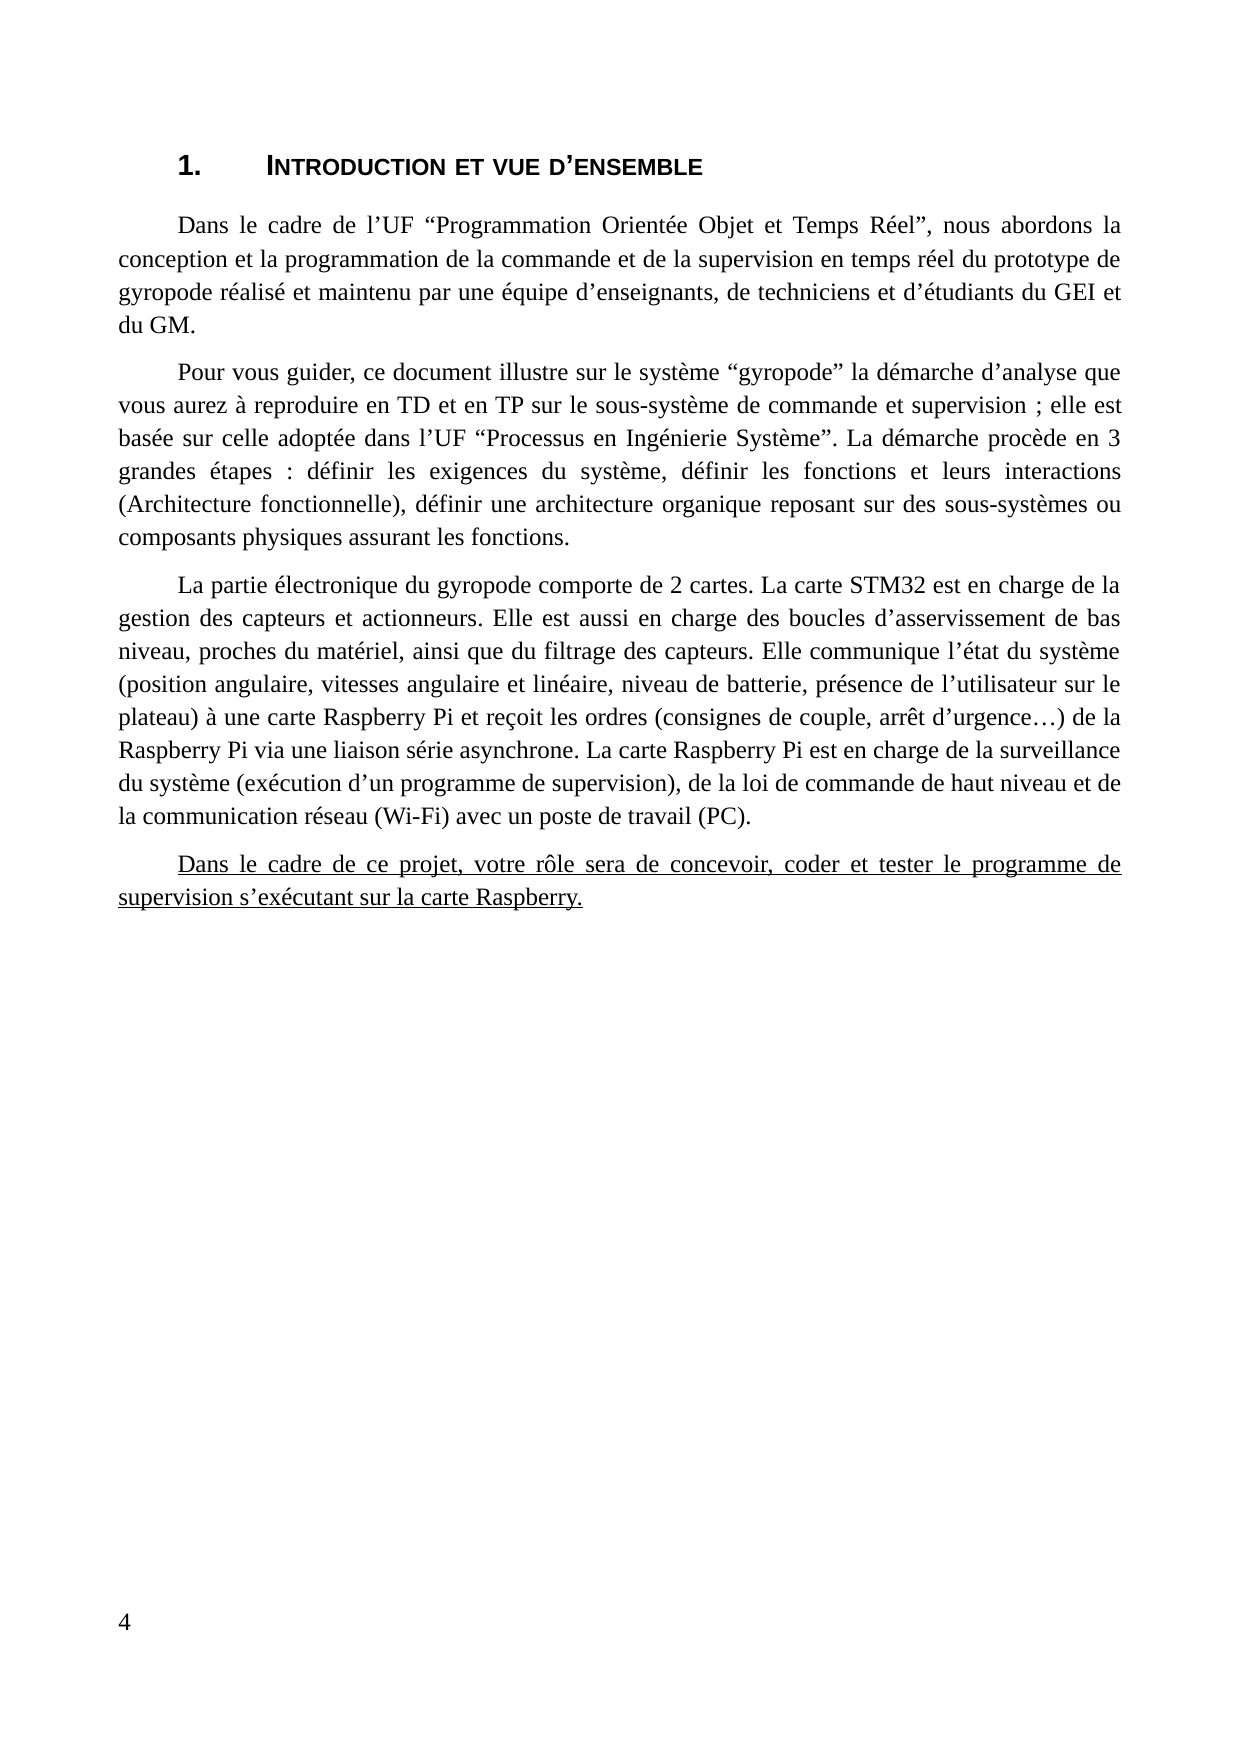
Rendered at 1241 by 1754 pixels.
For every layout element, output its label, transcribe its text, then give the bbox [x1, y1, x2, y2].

subtitle Introduction et vue d’ensemble [118, 148, 1122, 181]
text La partie électronique du gyropode comporte de 2 cartes. La carte STM32 est en charge de la gestion des capteurs et actionneurs. Elle est aussi en charge des boucles d’asservissement de bas niveau, proches du matériel, ainsi que du filtrage des capteurs. Elle communique l’état du système (position angulaire, vitesses angulaire et linéaire, niveau de batterie, présence de l’utilisateur sur le plateau) à une carte Raspberry Pi et reçoit les ordres (consignes de couple, arrêt d’urgence…) de la Raspberry Pi via une liaison série asynchrone. La carte Raspberry Pi est en charge de la surveillance du système (exécution d’un programme de supervision), de la loi de commande de haut niveau et de la communication réseau (Wi-Fi) avec un poste de travail (PC). [118, 570, 1122, 830]
text Dans le cadre de l’UF “Programmation Orientée Objet et Temps Réel”, nous abordons la conception et la programmation de la commande et de la supervision en temps réel du prototype de gyropode réalisé et maintenu par une équipe d’enseignants, de techniciens et d’étudiants du GEI et du GM. [118, 211, 1122, 338]
text Dans le cadre de ce projet, votre rôle sera de concevoir, coder et tester le programme de supervision s’exécutant sur la carte Raspberry. [118, 849, 1122, 911]
text Pour vous guider, ce document illustre sur le système “gyropode” la démarche d’analyse que vous aurez à reproduire en TD et en TP sur le sous-système de commande et supervision ; elle est basée sur celle adoptée dans l’UF “Processus en Ingénierie Système”. La démarche procède en 3 grandes étapes : définir les exigences du système, définir les fonctions et leurs interactions (Architecture fonctionnelle), définir une architecture organique reposant sur des sous-systèmes ou composants physiques assurant les fonctions. [118, 357, 1122, 551]
